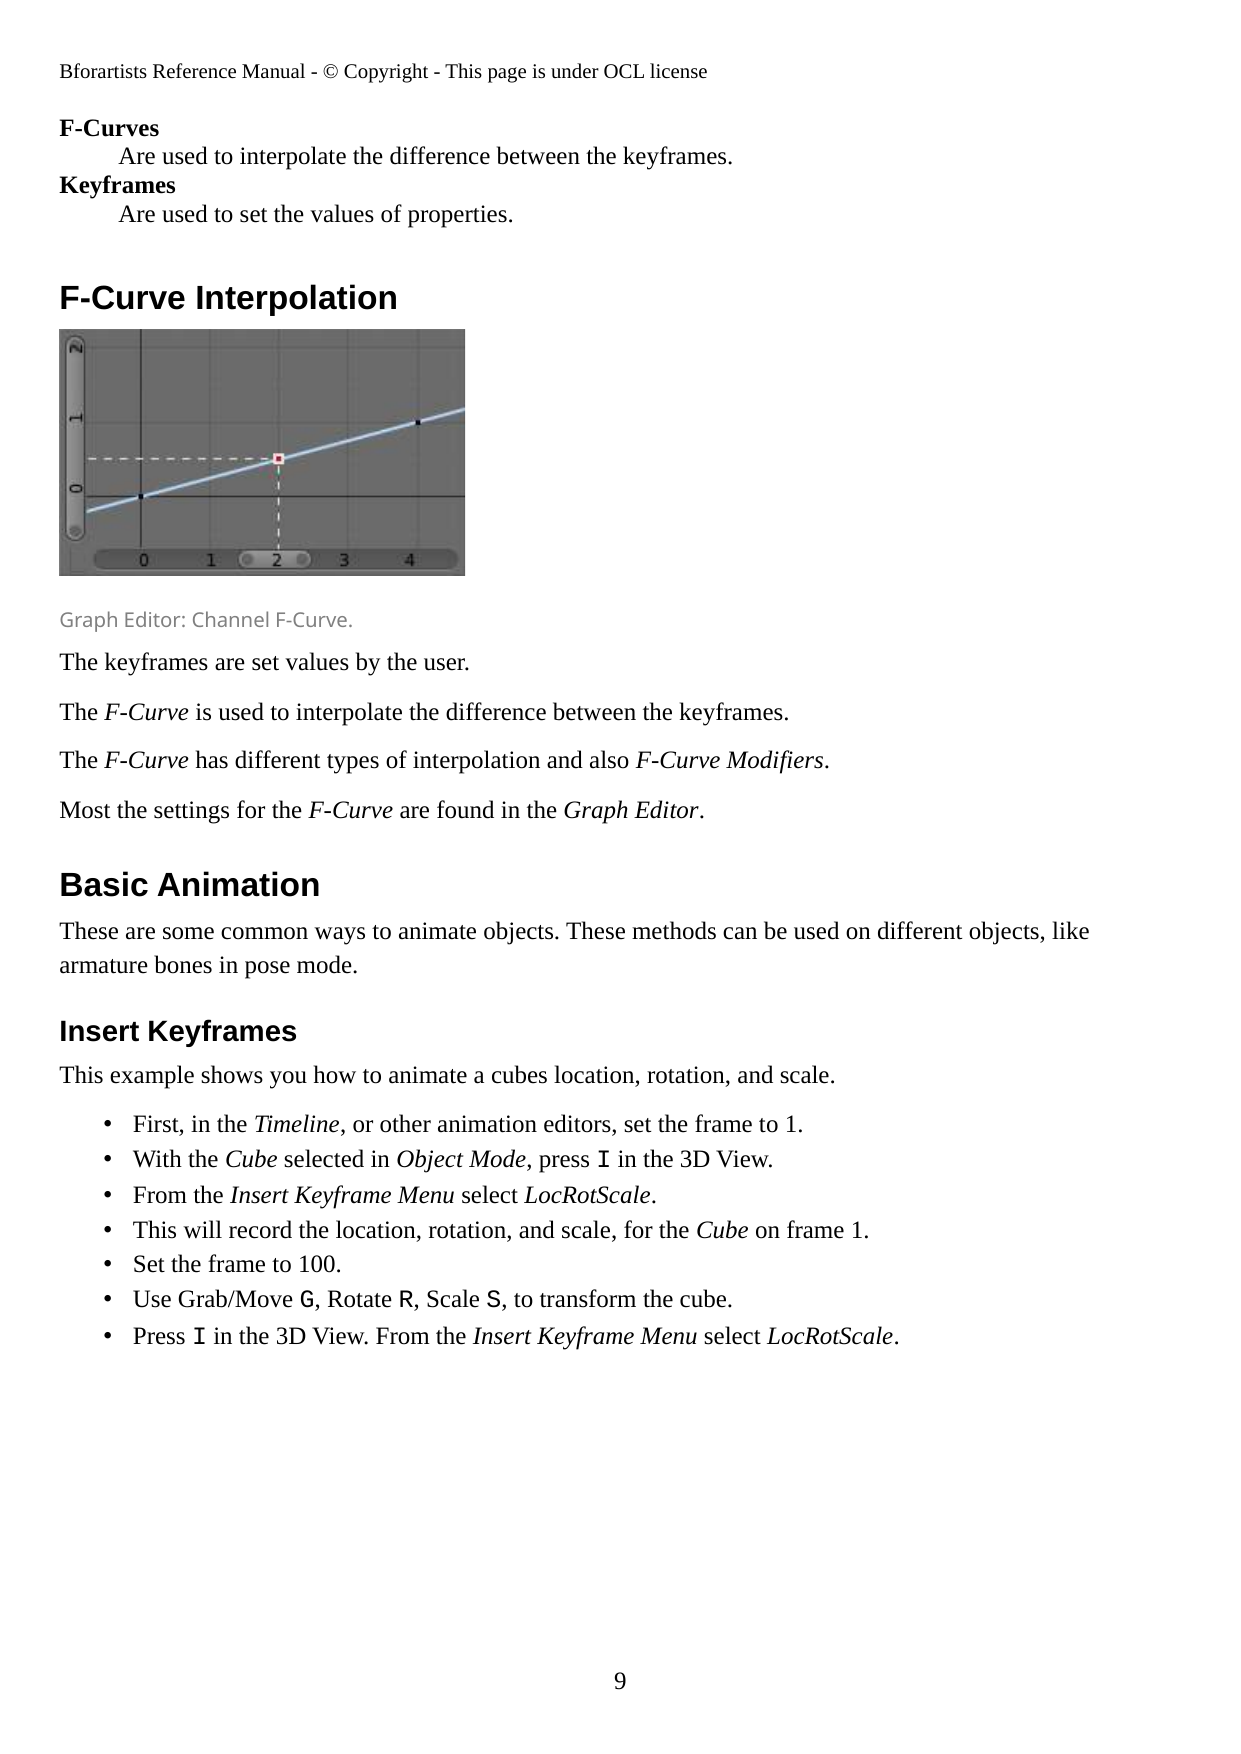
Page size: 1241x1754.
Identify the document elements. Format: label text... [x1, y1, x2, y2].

list This will record the location, rotation, and scale, for the Cube on frame 1. [103, 1215, 1181, 1244]
text This example shows you how to animate a cubes location, rotation, and scale. [59, 1060, 1181, 1089]
list First, in the Timeline, or other animation editors, set the frame to 1. [103, 1109, 1181, 1138]
text The keyframes are set values by the user. [59, 647, 1181, 676]
list With the Cube selected in Object Mode, press I in the 3D View. [103, 1144, 1181, 1174]
subtitle Basic Animation [59, 864, 1181, 903]
list From the Insert Keyframe Menu select LocRotScale. [103, 1181, 1181, 1209]
picture [59, 329, 466, 576]
text Graph Editor: Channel F-Curve. [59, 602, 1181, 633]
text Most the settings for the F-Curve are found in the Graph Editor. [59, 795, 1181, 823]
subtitle Keyframes [59, 170, 1181, 199]
text The F-Curve has different types of interpolation and also F-Curve Modifiers. [59, 746, 1181, 774]
list Are used to interpolate the difference between the keyframes. [118, 141, 1181, 170]
list Are used to set the values of properties. [118, 199, 1181, 228]
list Set the frame to 100. [103, 1249, 1181, 1278]
list Press I in the 3D View. From the Insert Keyframe Menu select LocRotScale. [103, 1321, 1181, 1352]
text The F-Curve is used to interpolate the difference between the keyframes. [59, 697, 1181, 725]
subtitle Insert Keyframes [59, 1014, 1181, 1048]
text These are some common ways to animate objects. These methods can be used on different objects, like armature bones in pose mode. [59, 916, 1181, 979]
list Use Grab/Move G, Rotate R, Scale S, to transform the cube. [103, 1284, 1181, 1315]
subtitle F-Curves [59, 113, 1181, 141]
subtitle F-Curve Interpolation [59, 278, 1181, 317]
